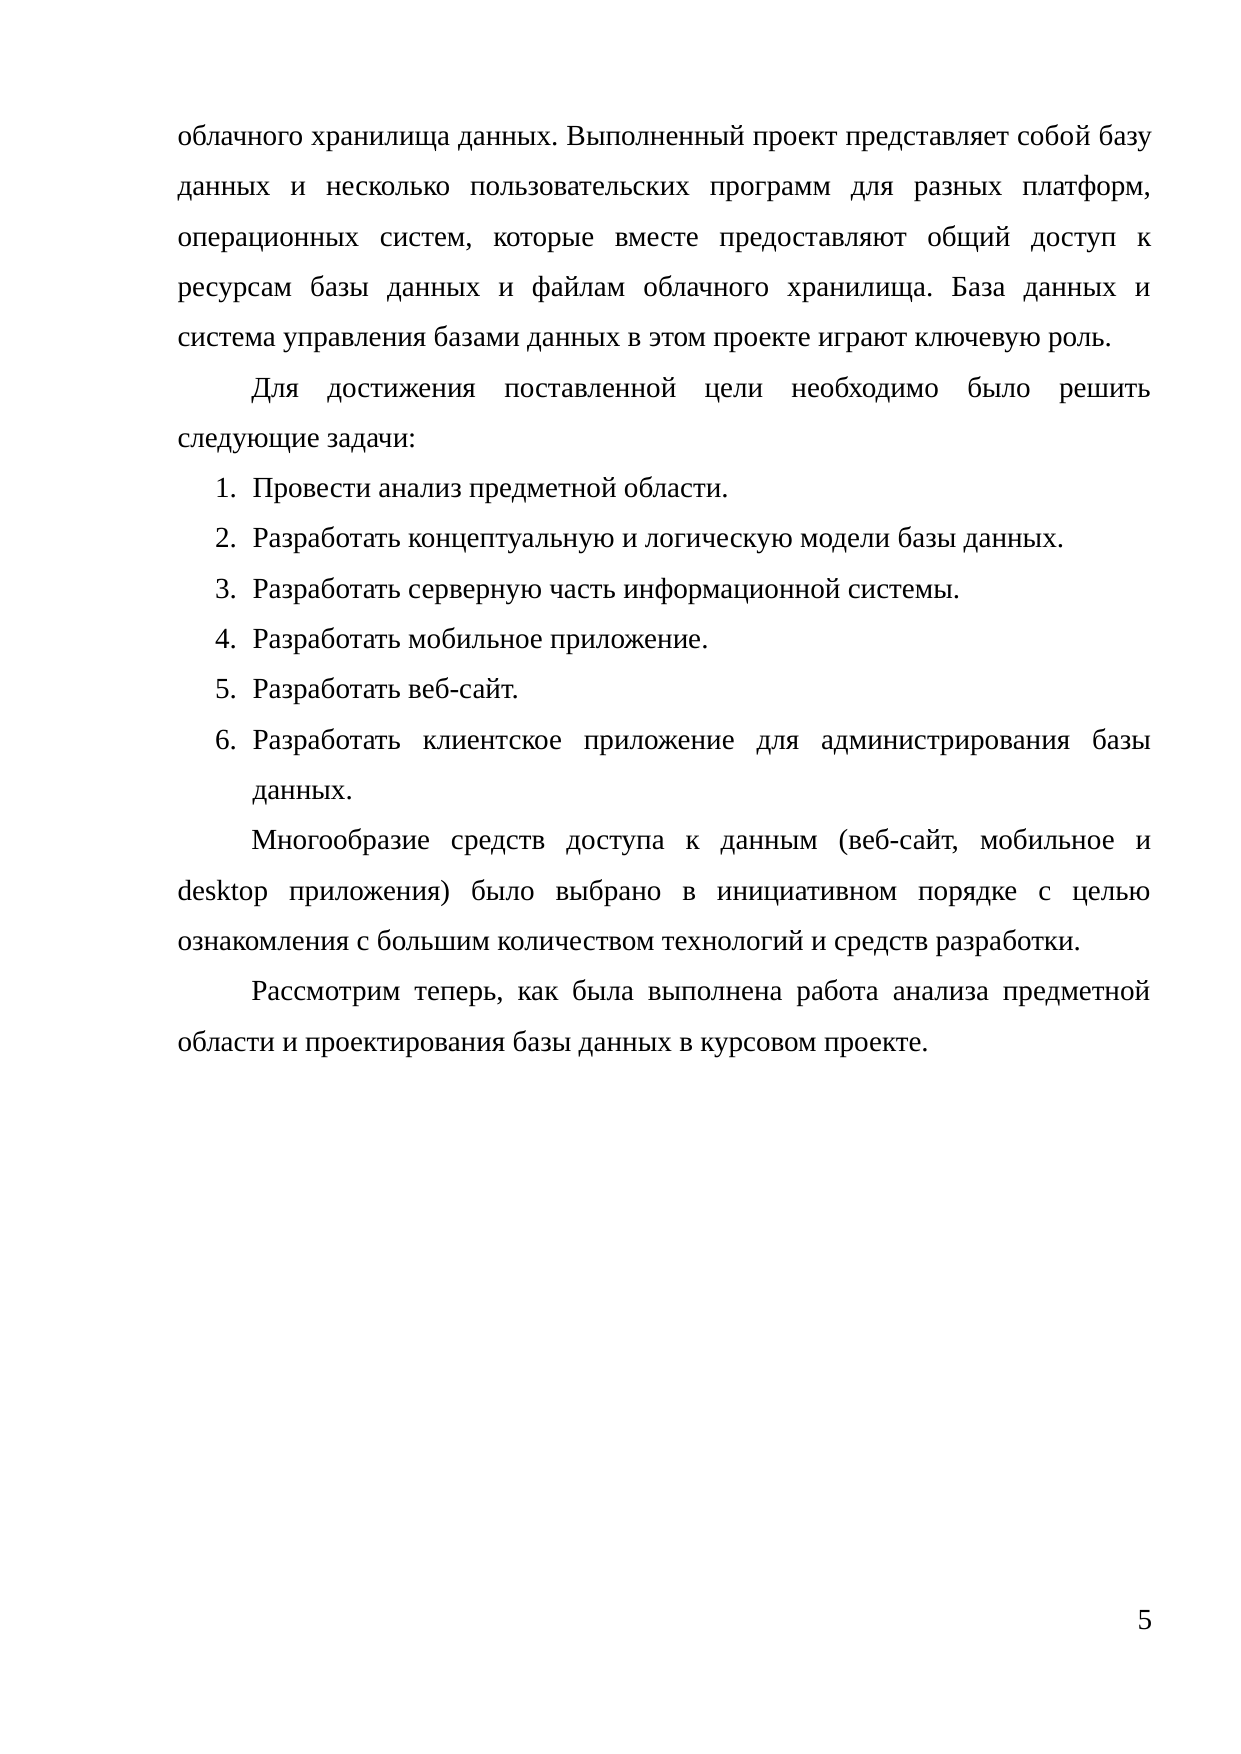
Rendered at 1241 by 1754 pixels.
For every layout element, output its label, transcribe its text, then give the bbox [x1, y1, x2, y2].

list Разработать веб-сайт. [215, 672, 1152, 705]
text Рассмотрим теперь, как была выполнена работа анализа предметной области и проектирования базы данных в курсовом проекте. [177, 973, 1152, 1057]
list Разработать мобильное приложение. [215, 621, 1152, 655]
list Разработать клиентское приложение для администрирования базы данных. [215, 722, 1152, 806]
list Разработать концептуальную и логическую модели базы данных. [215, 521, 1152, 554]
list Провести анализ предметной области. [215, 470, 1152, 504]
text облачного хранилища данных. Выполненный проект представляет собой базу данных и несколько пользовательских программ для разных платформ, операционных систем, которые вместе предоставляют общий доступ к ресурсам базы данных и файлам облачного хранилища. База данных и система управления базами данных в этом проекте играют ключевую роль. [177, 118, 1152, 353]
list Разработать серверную часть информационной системы. [215, 571, 1152, 604]
text Многообразие средств доступа к данным (веб-сайт, мобильное и desktop приложения) было выбрано в инициативном порядке с целью ознакомления с большим количеством технологий и средств разработки. [177, 822, 1152, 957]
text Для достижения поставленной цели необходимо было решить следующие задачи: [177, 370, 1152, 453]
